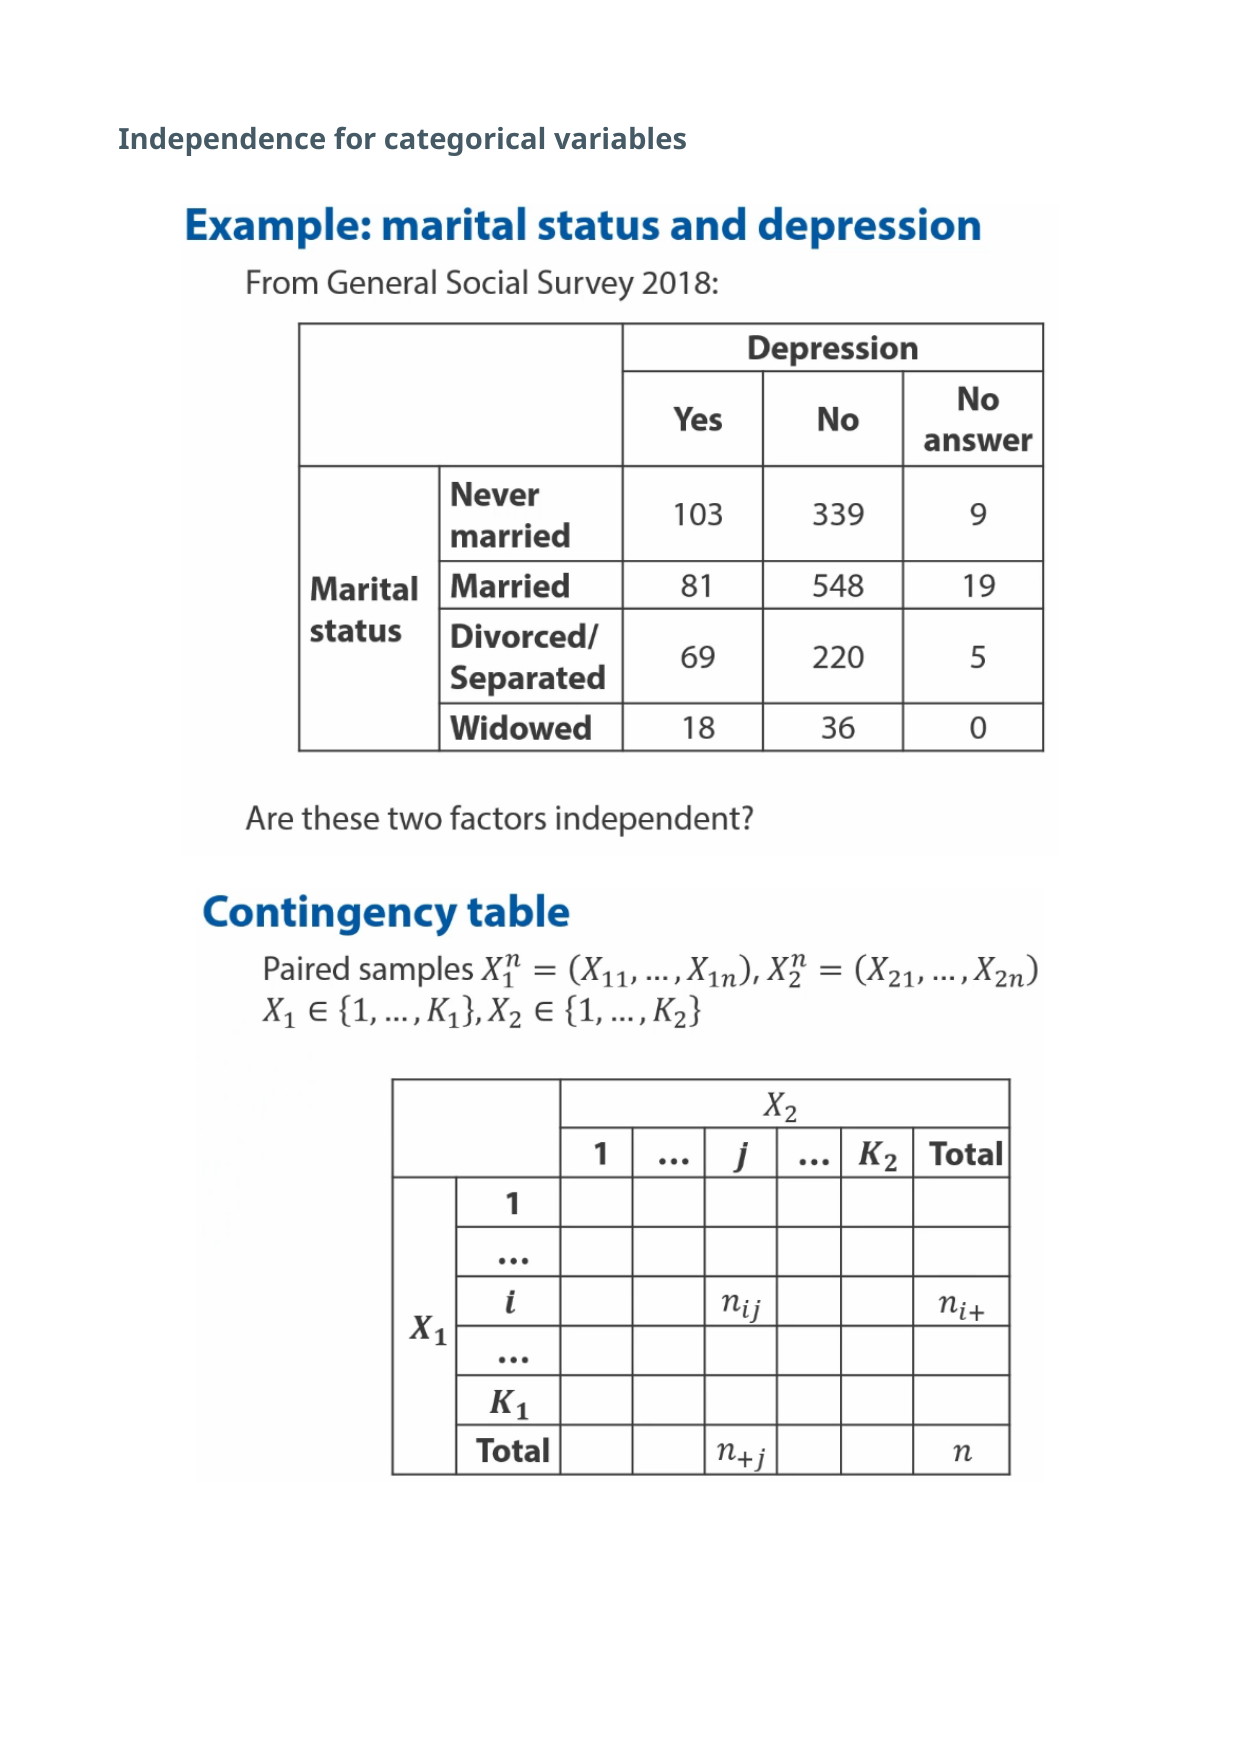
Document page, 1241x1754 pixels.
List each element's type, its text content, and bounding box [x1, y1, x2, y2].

subtitle Independence for categorical variables [118, 118, 1122, 158]
picture [180, 203, 1060, 856]
picture [196, 889, 1044, 1482]
